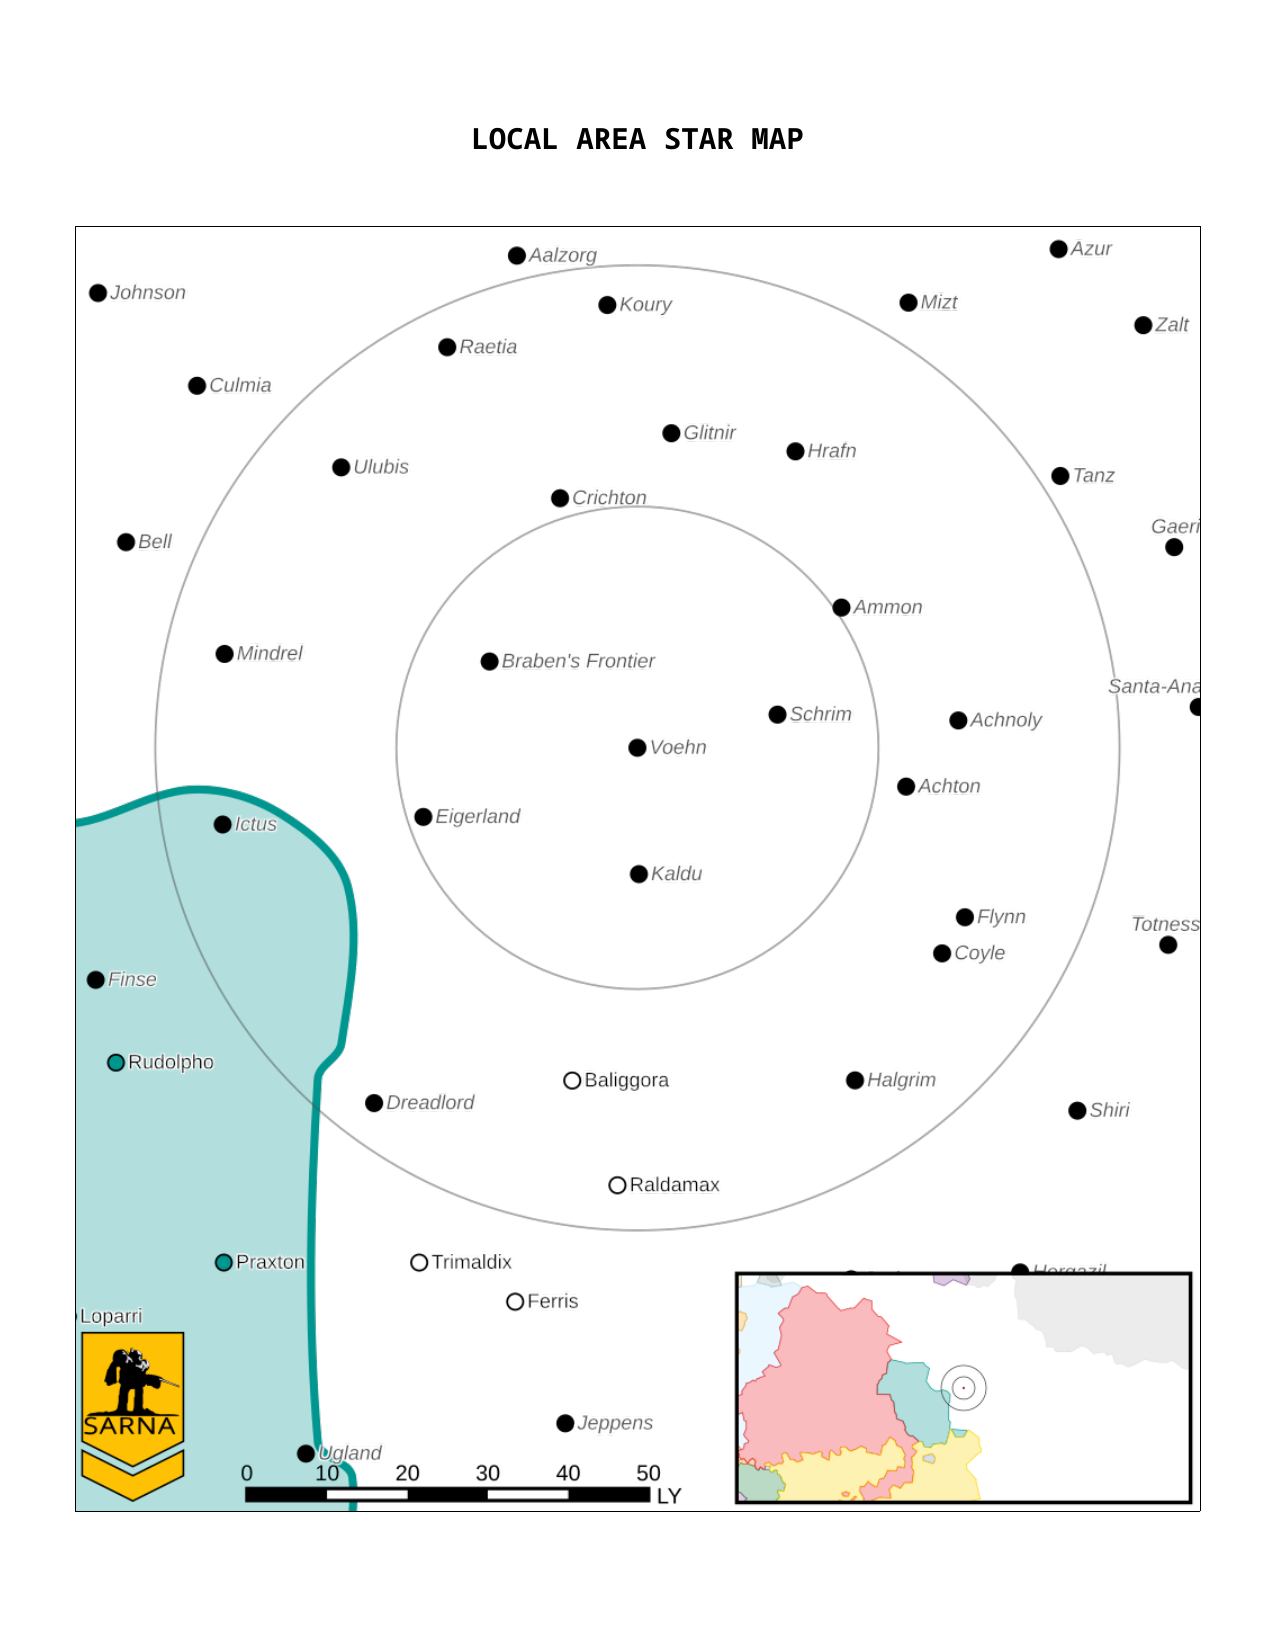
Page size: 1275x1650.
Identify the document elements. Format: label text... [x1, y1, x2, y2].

subtitle LOCAL AREA STAR MAP [75, 75, 1200, 158]
picture [76, 227, 1200, 1511]
